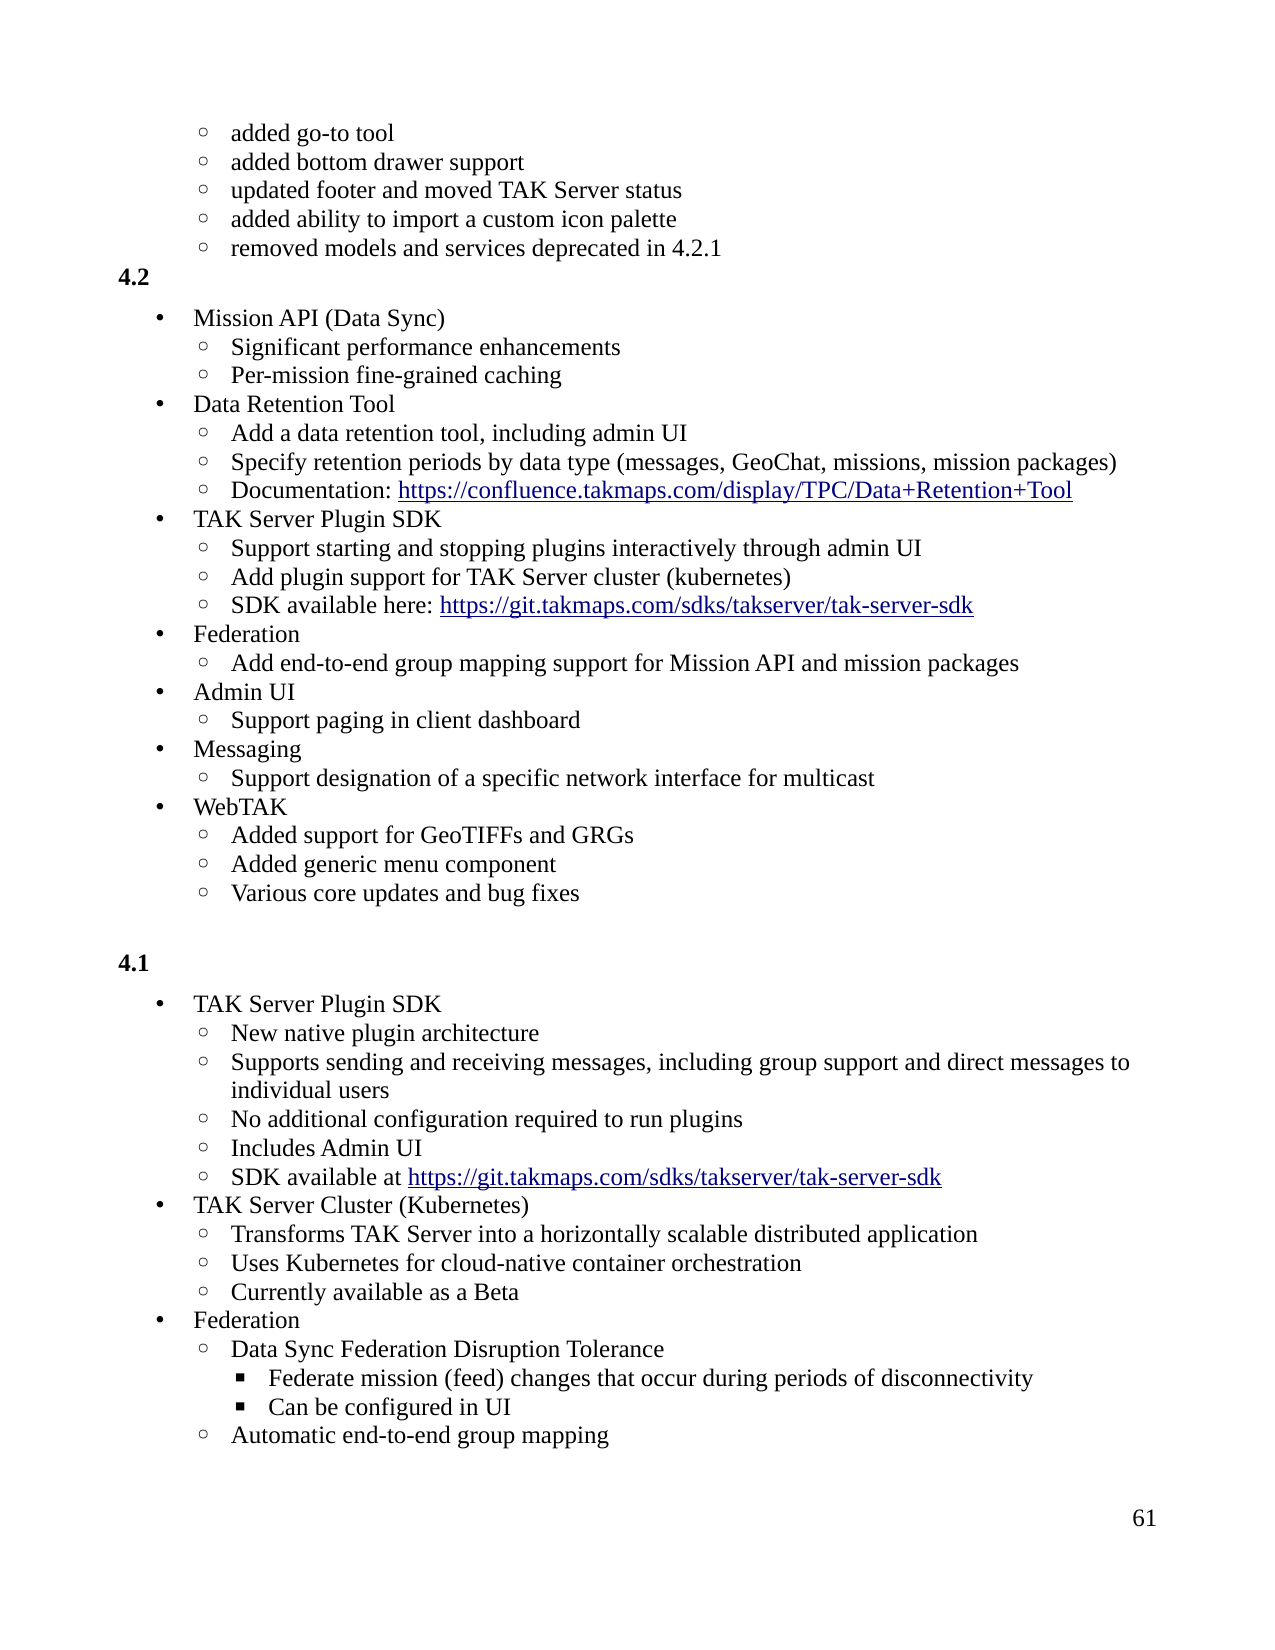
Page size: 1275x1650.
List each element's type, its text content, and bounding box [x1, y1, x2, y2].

list WebTAK [156, 792, 1157, 821]
list Documentation: https://confluence.takmaps.com/display/TPC/Data+Retention+Tool [193, 476, 1157, 504]
list Data Retention Tool [156, 389, 1157, 418]
list New native plugin architecture [193, 1018, 1157, 1047]
list Currently available as a Beta [193, 1277, 1157, 1306]
list TAK Server Cluster (Kubernetes) [156, 1191, 1157, 1219]
text 4.1 [118, 948, 1157, 977]
list Significant performance enhancements [193, 332, 1157, 361]
list SDK available at https://git.takmaps.com/sdks/takserver/tak-server-sdk [193, 1162, 1157, 1191]
list Mission API (Data Sync) [156, 303, 1157, 332]
list removed models and services deprecated in 4.2.1 [193, 233, 1157, 262]
list added bottom drawer support [193, 147, 1157, 176]
list SDK available here: https://git.takmaps.com/sdks/takserver/tak-server-sdk [193, 591, 1157, 619]
text 4.2 [118, 262, 1157, 291]
list added ability to import a custom icon palette [193, 204, 1157, 233]
list Data Sync Federation Disruption Tolerance [193, 1334, 1157, 1363]
list updated footer and moved TAK Server status [193, 176, 1157, 204]
list Added support for GeoTIFFs and GRGs [193, 821, 1157, 849]
list Support starting and stopping plugins interactively through admin UI [193, 533, 1157, 562]
list Add a data retention tool, including admin UI [193, 418, 1157, 447]
list Transforms TAK Server into a horizontally scalable distributed application [193, 1219, 1157, 1248]
list TAK Server Plugin SDK [156, 504, 1157, 533]
list Admin UI [156, 677, 1157, 706]
list No additional configuration required to run plugins [193, 1104, 1157, 1133]
list Add end-to-end group mapping support for Mission API and mission packages [193, 648, 1157, 677]
list Federate mission (feed) changes that occur during periods of disconnectivity [231, 1363, 1157, 1392]
list Support designation of a specific network interface for multicast [193, 763, 1157, 792]
list Supports sending and receiving messages, including group support and direct messages to individual users [193, 1047, 1157, 1104]
list Uses Kubernetes for cloud-native container orchestration [193, 1248, 1157, 1277]
list Support paging in client dashboard [193, 706, 1157, 734]
list Add plugin support for TAK Server cluster (kubernetes) [193, 562, 1157, 591]
list added go-to tool [193, 118, 1157, 147]
list Automatic end-to-end group mapping [193, 1421, 1157, 1449]
list Various core updates and bug fixes [193, 878, 1157, 907]
list Federation [156, 1306, 1157, 1334]
list Added generic menu component [193, 849, 1157, 878]
list Includes Admin UI [193, 1133, 1157, 1162]
list Per-mission fine-grained caching [193, 361, 1157, 389]
list Can be configured in UI [231, 1392, 1157, 1421]
list Federation [156, 619, 1157, 648]
list TAK Server Plugin SDK [156, 989, 1157, 1018]
list Specify retention periods by data type (messages, GeoChat, missions, mission packages) [193, 447, 1157, 476]
list Messaging [156, 734, 1157, 763]
